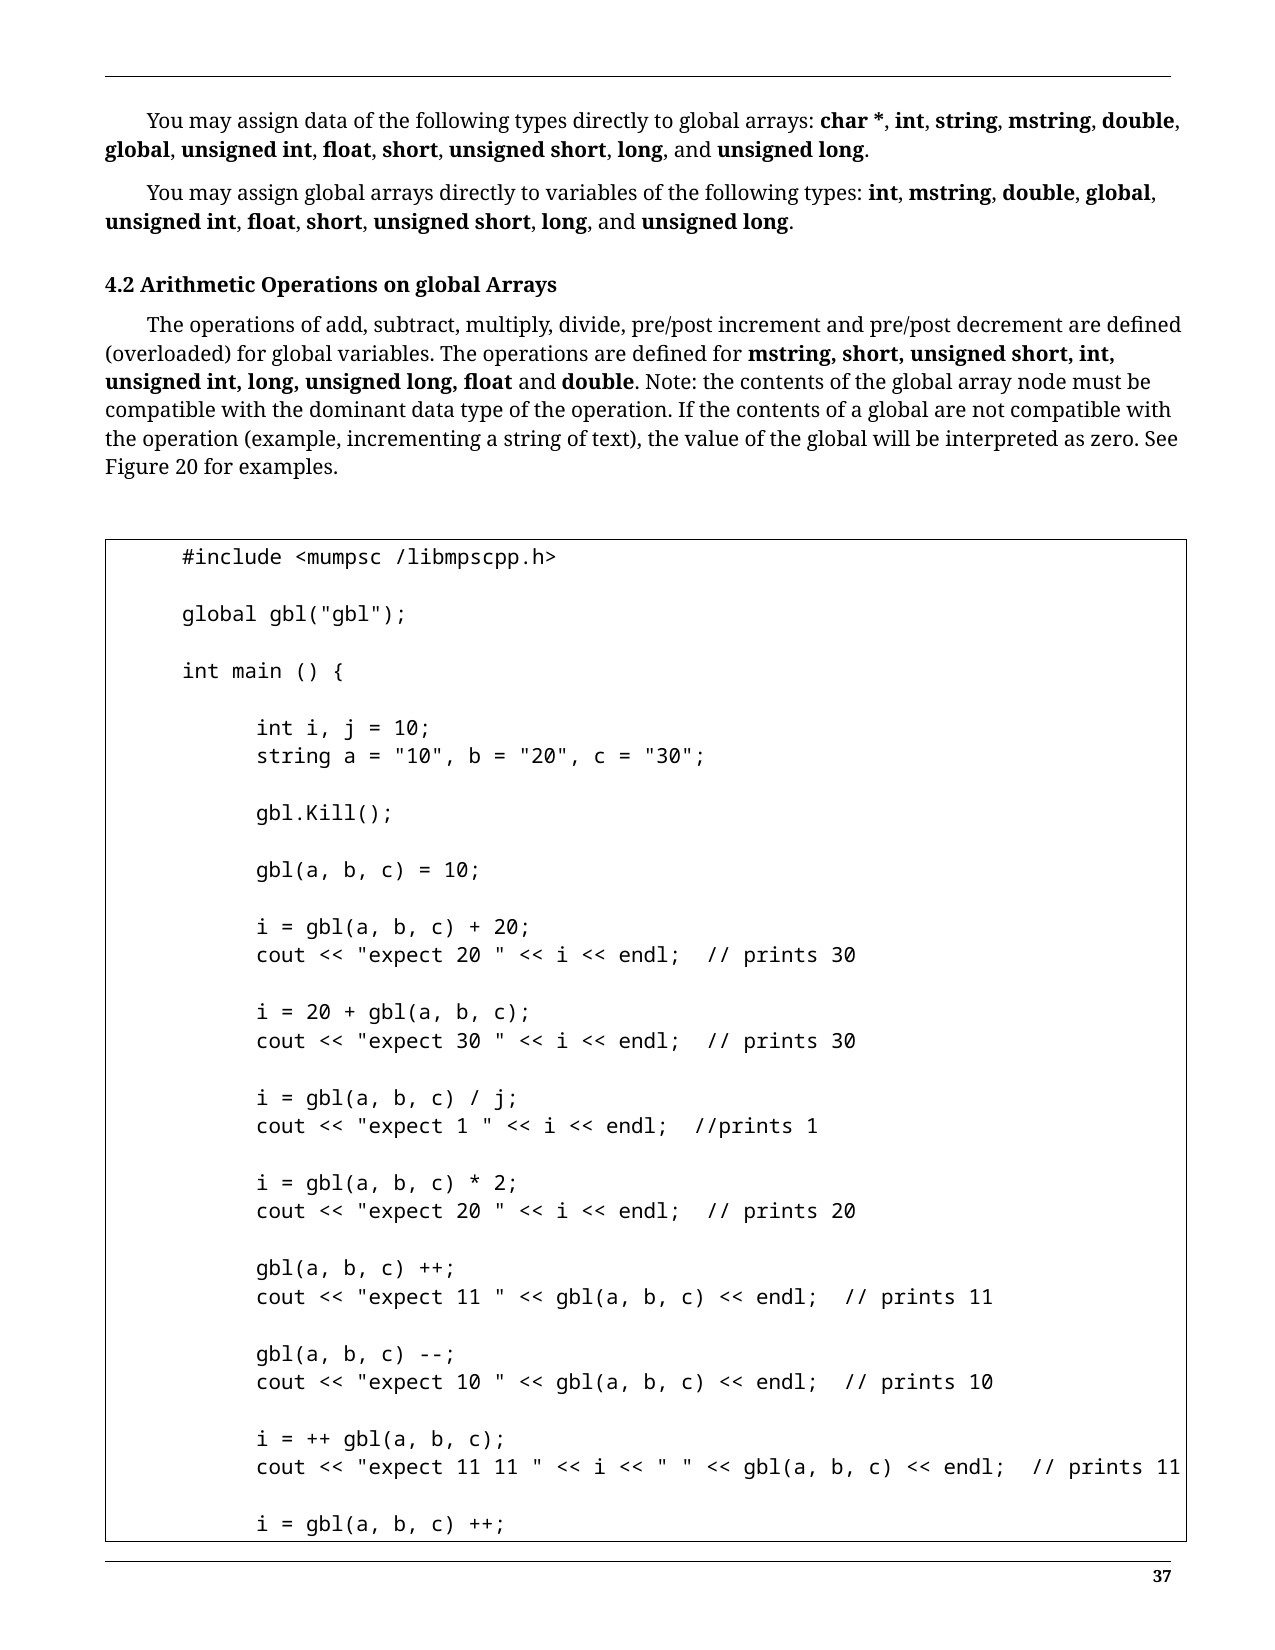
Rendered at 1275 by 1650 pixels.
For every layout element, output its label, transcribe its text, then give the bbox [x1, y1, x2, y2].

text You may assign data of the following types directly to global arrays: char *, int, string, mstring, double, global, unsigned int, float, short, unsigned short, long, and unsigned long. [105, 107, 1186, 163]
text You may assign global arrays directly to variables of the following types: int, mstring, double, global, unsigned int, float, short, unsigned short, long, and unsigned long. [105, 178, 1186, 235]
text The operations of add, subtract, multiply, divide, pre/post increment and pre/post decrement are defined (overloaded) for global variables. The operations are defined for mstring, short, unsigned short, int, unsigned int, long, unsigned long, float and double. Note: the contents of the global array node must be compatible with the dominant data type of the operation. If the contents of a global are not compatible with the operation (example, incrementing a string of text), the value of the global will be interpreted as zero. See Figure 20 for examples. [105, 310, 1186, 481]
table_header #include <mumpsc /libmpscpp.h> global gbl("gbl"); int main () { int i, j = 10; string a = "10", b = "20", c = "30"; gbl.Kill(); gbl(a, b, c) = 10; i = gbl(a, b, c) + 20; cout << "expect 20 " << i << endl; // prints 30 i = 20 + gbl(a, b, c); cout << "expect 30 " << i << endl; // prints 30 i = gbl(a, b, c) / j; cout << "expect 1 " << i << endl; //prints 1 i = gbl(a, b, c) * 2; cout << "expect 20 " << i << endl; // prints 20 gbl(a, b, c) ++; cout << "expect 11 " << gbl(a, b, c) << endl; // prints 11 gbl(a, b, c) --; cout << "expect 10 " << gbl(a, b, c) << endl; // prints 10 i = ++ gbl(a, b, c); cout << "expect 11 11 " << i << " " << gbl(a, b, c) << endl; // prints 11 i = gbl(a, b, c) ++; [106, 540, 1186, 1541]
subtitle Arithmetic Operations on global Arrays [105, 270, 1186, 298]
